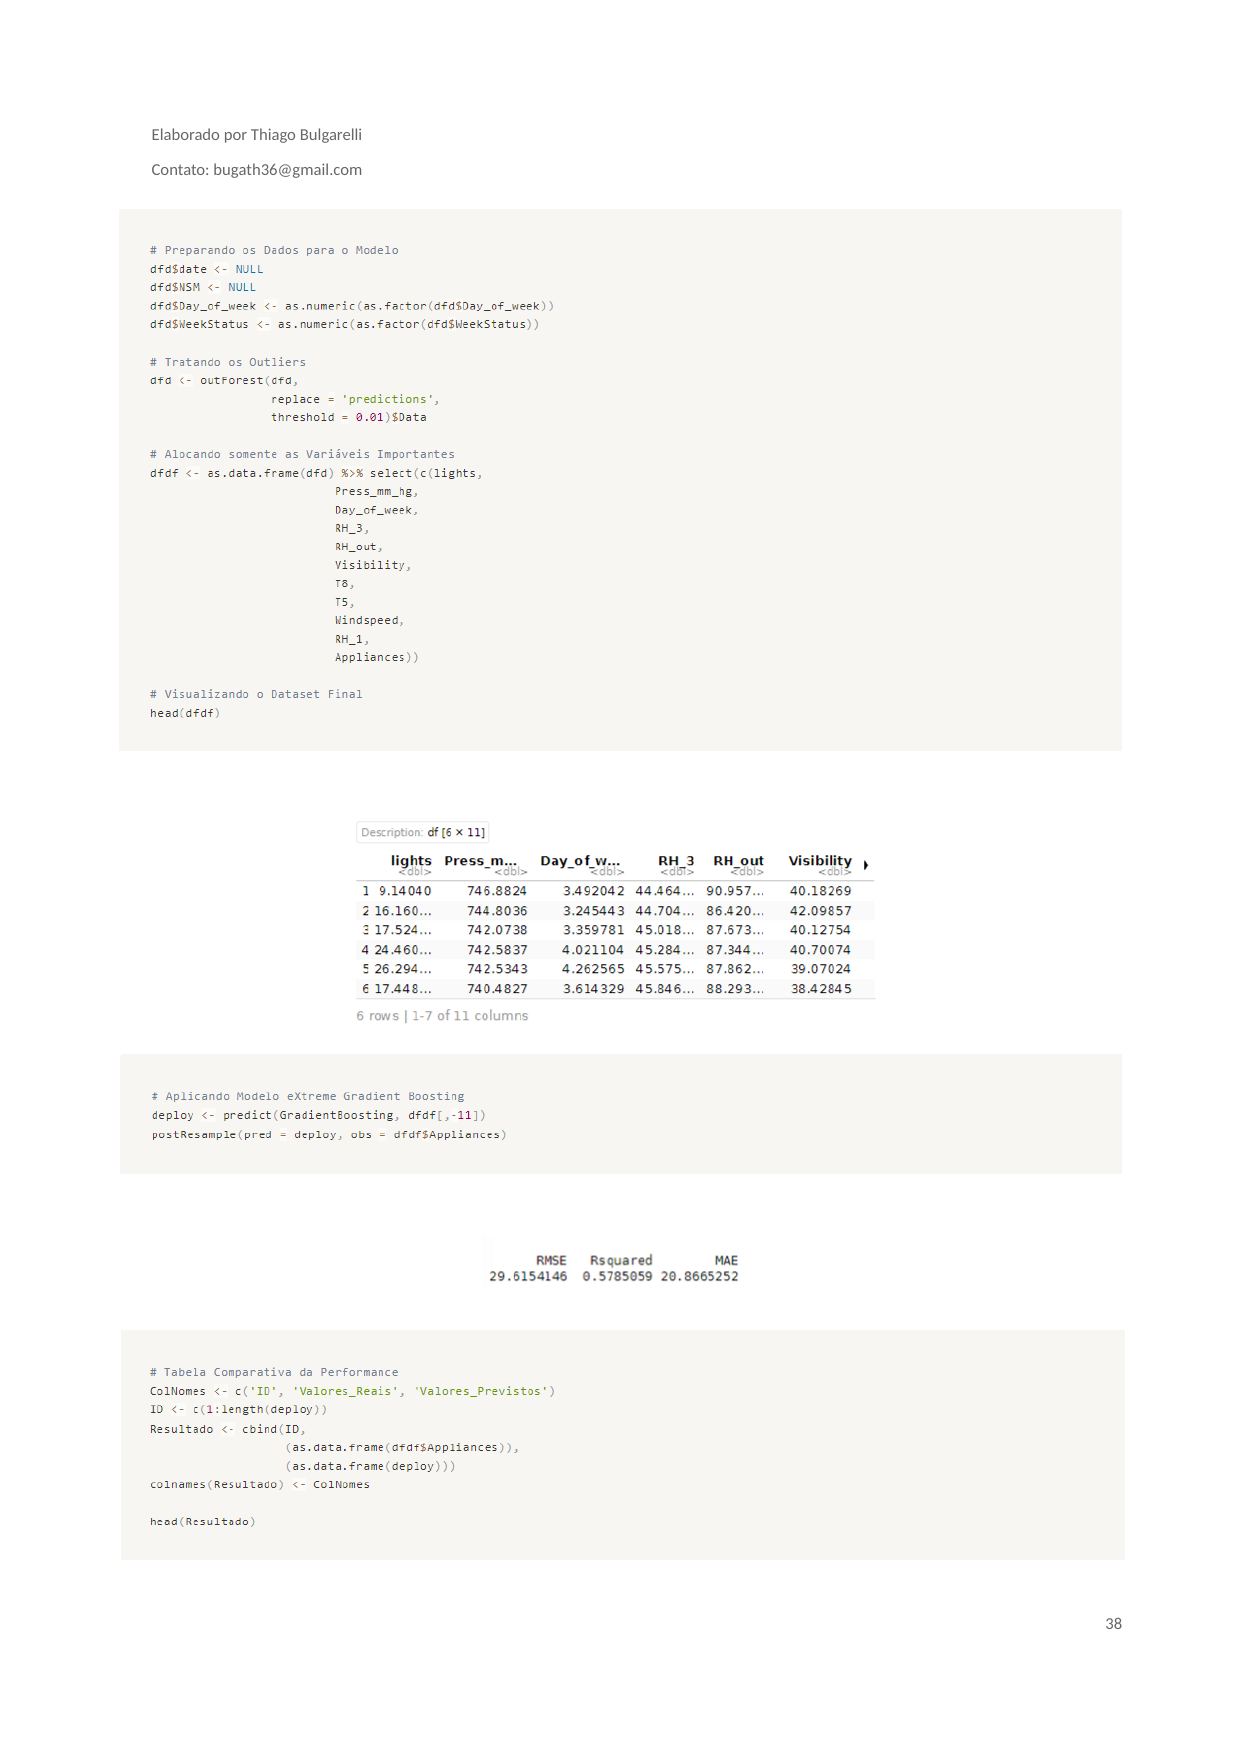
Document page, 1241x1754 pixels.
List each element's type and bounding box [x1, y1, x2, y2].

picture [347, 804, 893, 1032]
picture [118, 1052, 1123, 1174]
picture [118, 209, 1123, 751]
picture [121, 1329, 1125, 1560]
